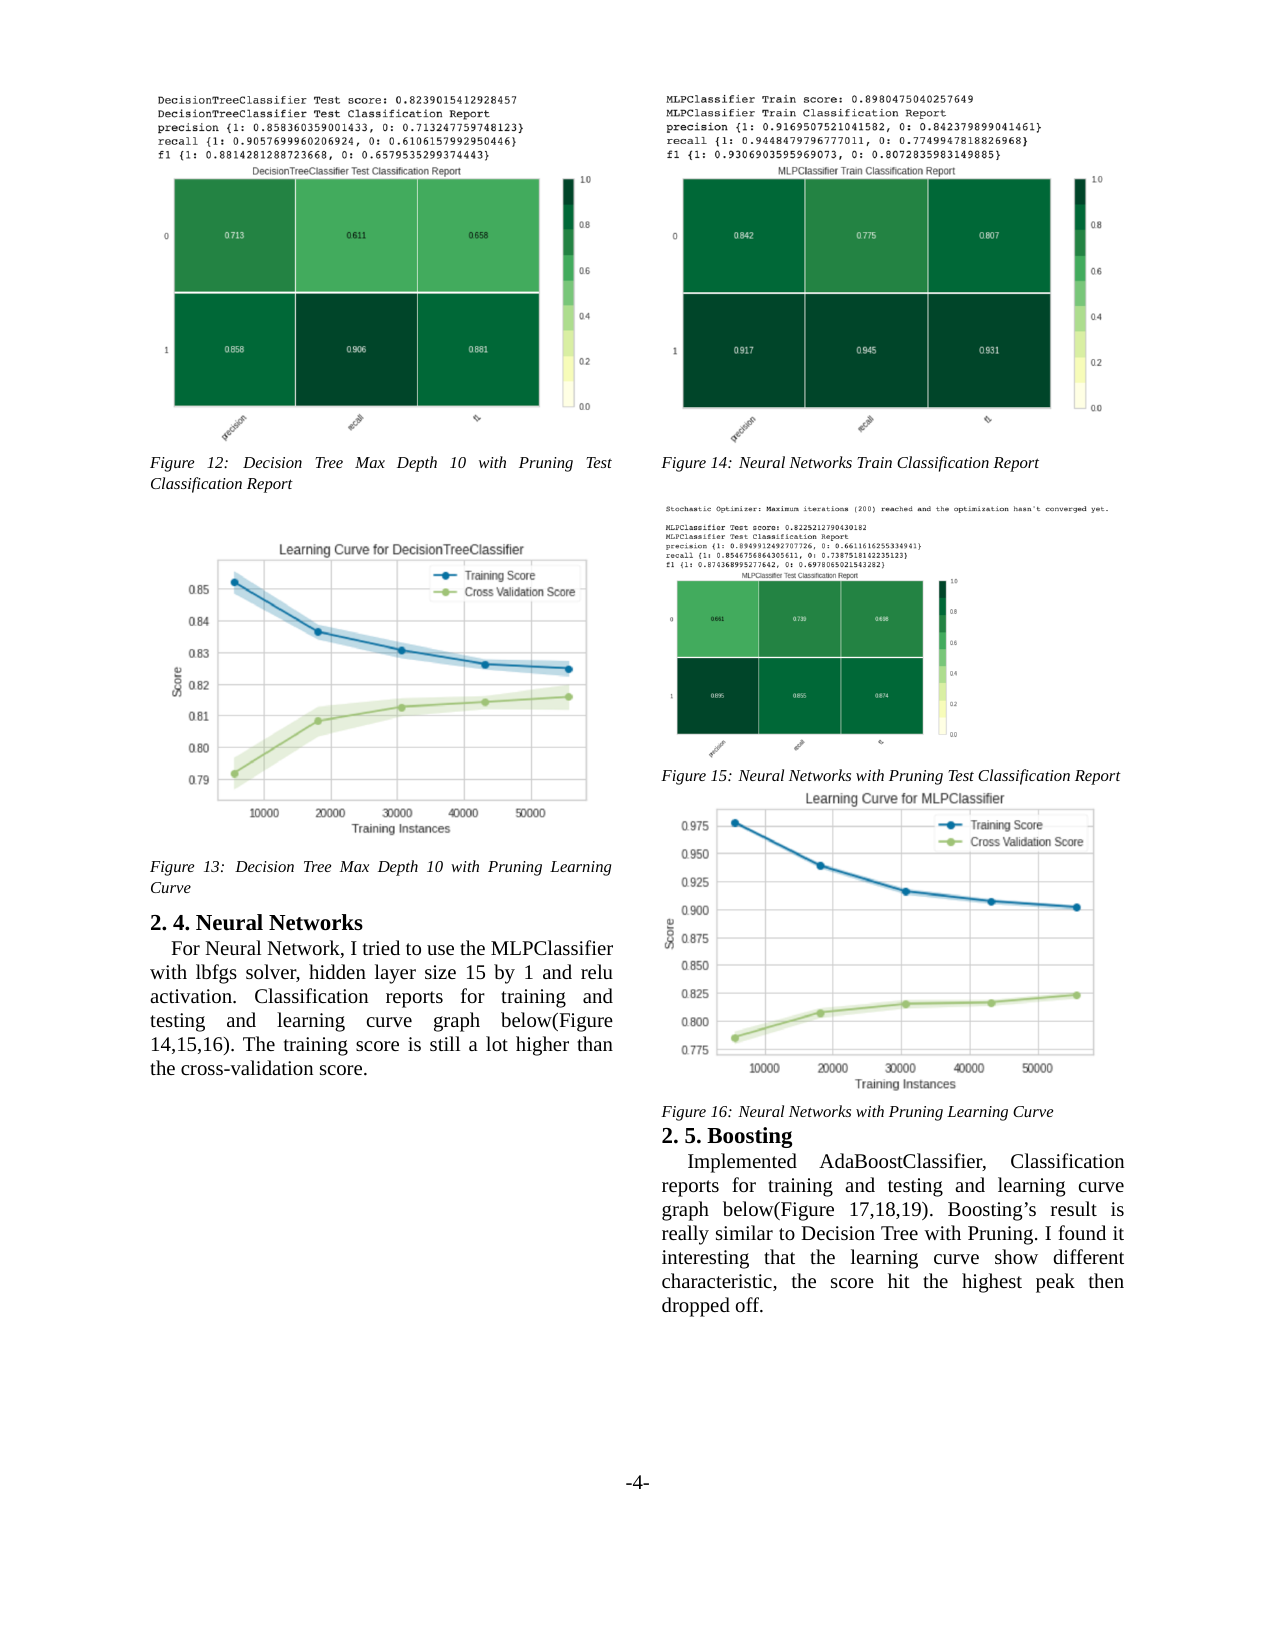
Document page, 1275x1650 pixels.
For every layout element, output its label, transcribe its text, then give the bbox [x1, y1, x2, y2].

subtitle Figure 16: Neural Networks with Pruning Learning Curve [661, 1096, 1125, 1122]
text Figure 12: Decision Tree Max Depth 10 with Pruning Test Classification Report [150, 75, 613, 493]
subtitle Figure 15: Neural Networks with Pruning Test Classification Report [661, 487, 1125, 786]
subtitle 2. 4. Neural Networks [150, 909, 613, 936]
subtitle 2. 5. Boosting [661, 1122, 1125, 1149]
text For Neural Network, I tried to use the MLPClassifier with lbfgs solver, hidden layer size 15 by 1 and relu activation. Classification reports for training and testing and learning curve graph below(Figure 14,15,16). The training score is still a lot higher than the cross-validation score. [150, 936, 613, 1080]
text Implemented AdaBoostClassifier, Classification reports for training and testing and learning curve graph below(Figure 17,18,19). Boosting’s result is really similar to Decision Tree with Pruning. I found it interesting that the learning curve show different characteristic, the score hit the highest peak then dropped off. [661, 1149, 1125, 1317]
text Figure 14: Neural Networks Train Classification Report [661, 75, 1125, 474]
text Figure 13: Decision Tree Max Depth 10 with Pruning Learning Curve [150, 518, 613, 897]
